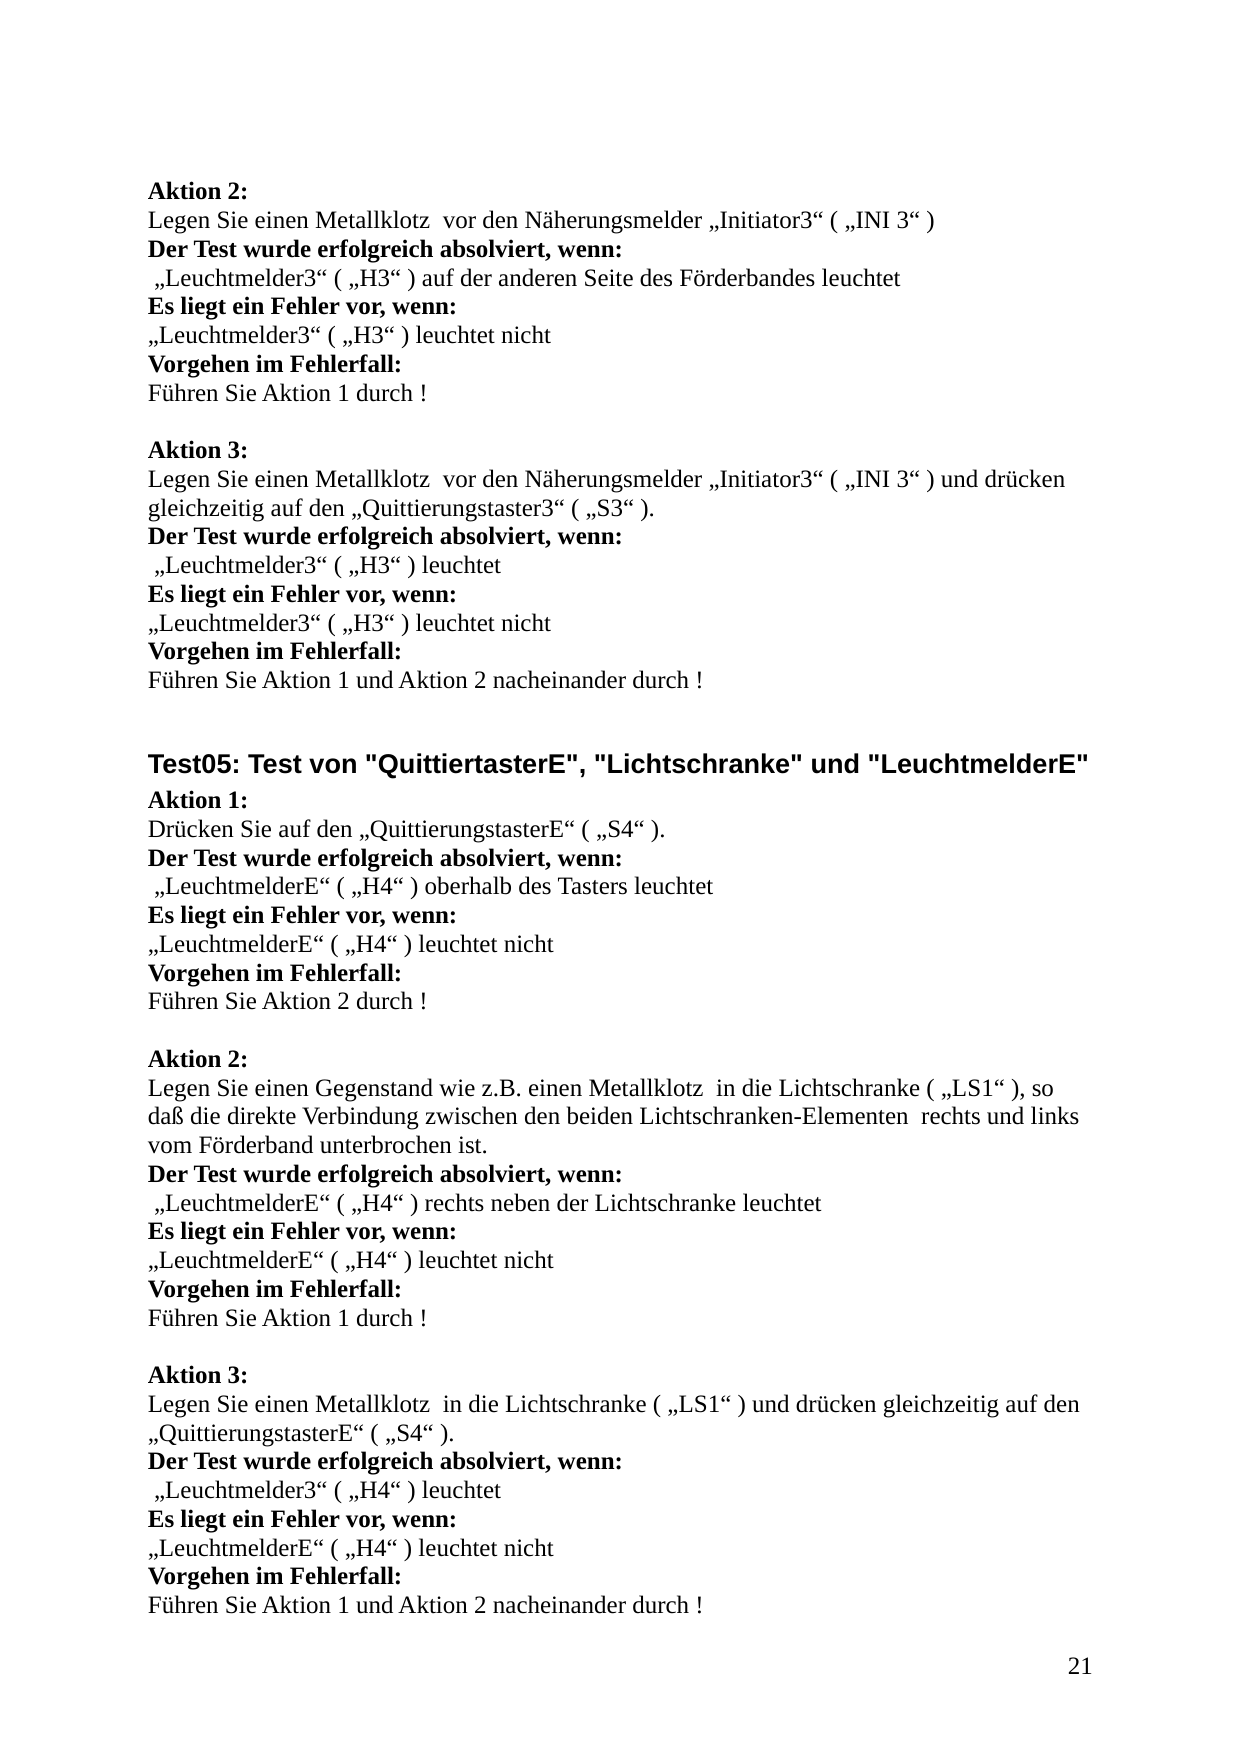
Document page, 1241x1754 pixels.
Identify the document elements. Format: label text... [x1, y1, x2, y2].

text „LeuchtmelderE“ ( „H4“ ) oberhalb des Tasters leuchtet [148, 871, 1093, 900]
text Aktion 3: [148, 1360, 1093, 1389]
text „LeuchtmelderE“ ( „H4“ ) rechts neben der Lichtschranke leuchtet [148, 1188, 1093, 1216]
text Es liegt ein Fehler vor, wenn: [148, 1216, 1093, 1245]
text Der Test wurde erfolgreich absolviert, wenn: [148, 1159, 1093, 1188]
text Der Test wurde erfolgreich absolviert, wenn: [148, 1446, 1093, 1475]
text Führen Sie Aktion 1 durch ! [148, 1303, 1093, 1331]
text Legen Sie einen Metallklotz vor den Näherungsmelder „Initiator3“ ( „INI 3“ ) [148, 205, 1093, 234]
text Führen Sie Aktion 1 und Aktion 2 nacheinander durch ! [148, 665, 1093, 694]
text Aktion 2: [148, 176, 1093, 205]
text Legen Sie einen Metallklotz vor den Näherungsmelder „Initiator3“ ( „INI 3“ ) und drücken gleichzeitig auf den „Quittierungstaster3“ ( „S3“ ). [148, 464, 1093, 521]
text „Leuchtmelder3“ ( „H3“ ) leuchtet nicht [148, 320, 1093, 349]
text Legen Sie einen Gegenstand wie z.B. einen Metallklotz in die Lichtschranke ( „LS1“ ), so daß die direkte Verbindung zwischen den beiden Lichtschranken-Elementen rechts und links vom Förderband unterbrochen ist. [148, 1073, 1093, 1159]
text Führen Sie Aktion 1 durch ! [148, 378, 1093, 406]
text Aktion 1: [148, 785, 1093, 814]
text Vorgehen im Fehlerfall: [148, 1274, 1093, 1303]
text Führen Sie Aktion 2 durch ! [148, 986, 1093, 1015]
text „Leuchtmelder3“ ( „H3“ ) leuchtet [148, 550, 1093, 579]
text Legen Sie einen Metallklotz in die Lichtschranke ( „LS1“ ) und drücken gleichzeitig auf den „QuittierungstasterE“ ( „S4“ ). [148, 1389, 1093, 1446]
text Der Test wurde erfolgreich absolviert, wenn: [148, 234, 1093, 263]
text Es liegt ein Fehler vor, wenn: [148, 900, 1093, 929]
text Aktion 3: [148, 435, 1093, 464]
text Es liegt ein Fehler vor, wenn: [148, 291, 1093, 320]
text „LeuchtmelderE“ ( „H4“ ) leuchtet nicht [148, 1245, 1093, 1274]
text „LeuchtmelderE“ ( „H4“ ) leuchtet nicht [148, 1533, 1093, 1561]
text Aktion 2: [148, 1044, 1093, 1073]
text „Leuchtmelder3“ ( „H3“ ) leuchtet nicht [148, 608, 1093, 636]
subtitle Test05: Test von "QuittiertasterE", "Lichtschranke" und "LeuchtmelderE" [148, 748, 1093, 779]
text Der Test wurde erfolgreich absolviert, wenn: [148, 843, 1093, 871]
text Vorgehen im Fehlerfall: [148, 349, 1093, 378]
text Vorgehen im Fehlerfall: [148, 636, 1093, 665]
text Vorgehen im Fehlerfall: [148, 1561, 1093, 1590]
text Der Test wurde erfolgreich absolviert, wenn: [148, 521, 1093, 550]
text „LeuchtmelderE“ ( „H4“ ) leuchtet nicht [148, 929, 1093, 958]
text „Leuchtmelder3“ ( „H4“ ) leuchtet [148, 1475, 1093, 1504]
text Es liegt ein Fehler vor, wenn: [148, 579, 1093, 608]
text Es liegt ein Fehler vor, wenn: [148, 1504, 1093, 1533]
text Drücken Sie auf den „QuittierungstasterE“ ( „S4“ ). [148, 814, 1093, 843]
text Führen Sie Aktion 1 und Aktion 2 nacheinander durch ! [148, 1590, 1093, 1619]
text „Leuchtmelder3“ ( „H3“ ) auf der anderen Seite des Förderbandes leuchtet [148, 263, 1093, 291]
text Vorgehen im Fehlerfall: [148, 958, 1093, 986]
